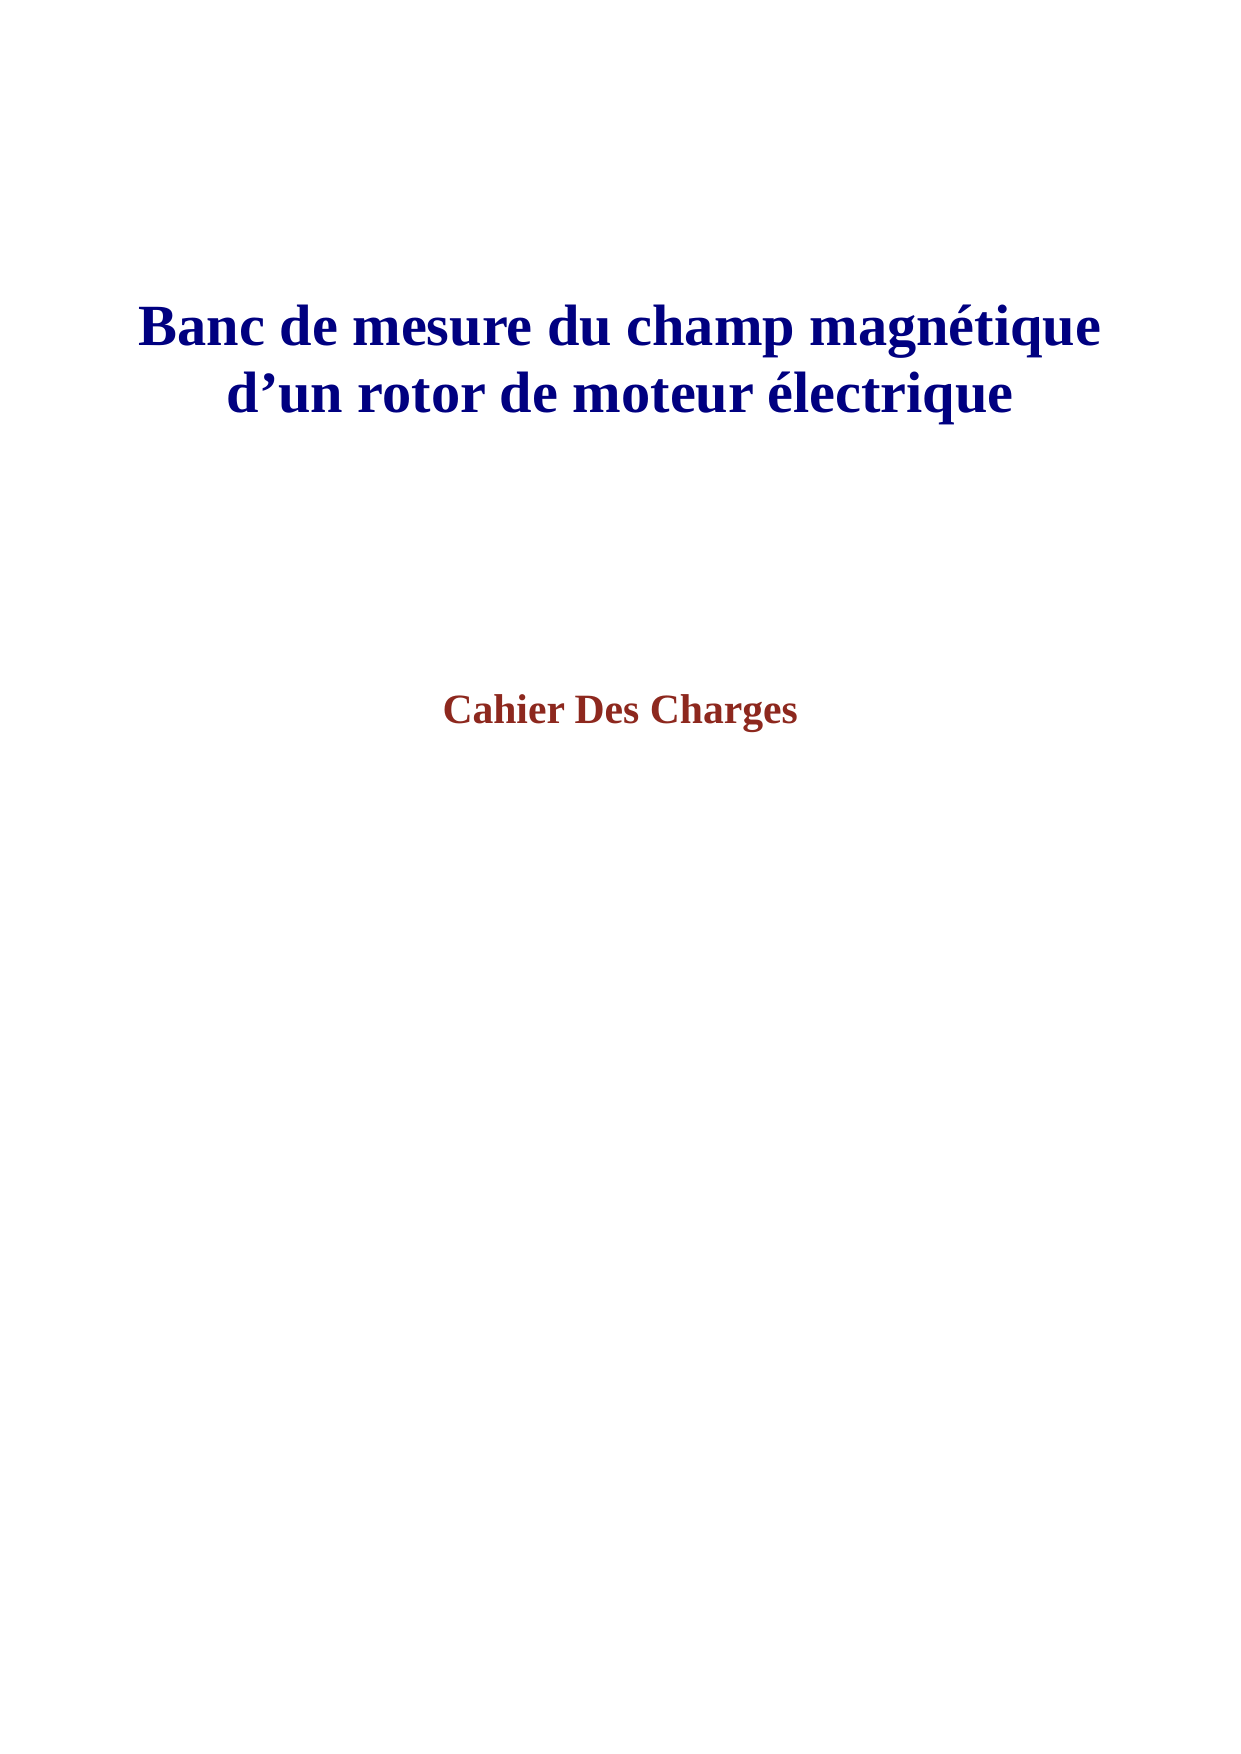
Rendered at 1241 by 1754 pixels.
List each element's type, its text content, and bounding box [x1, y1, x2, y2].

text Banc de mesure du champ magnétique d’un rotor de moteur électrique [88, 234, 1152, 425]
text Cahier Des Charges [88, 684, 1152, 732]
